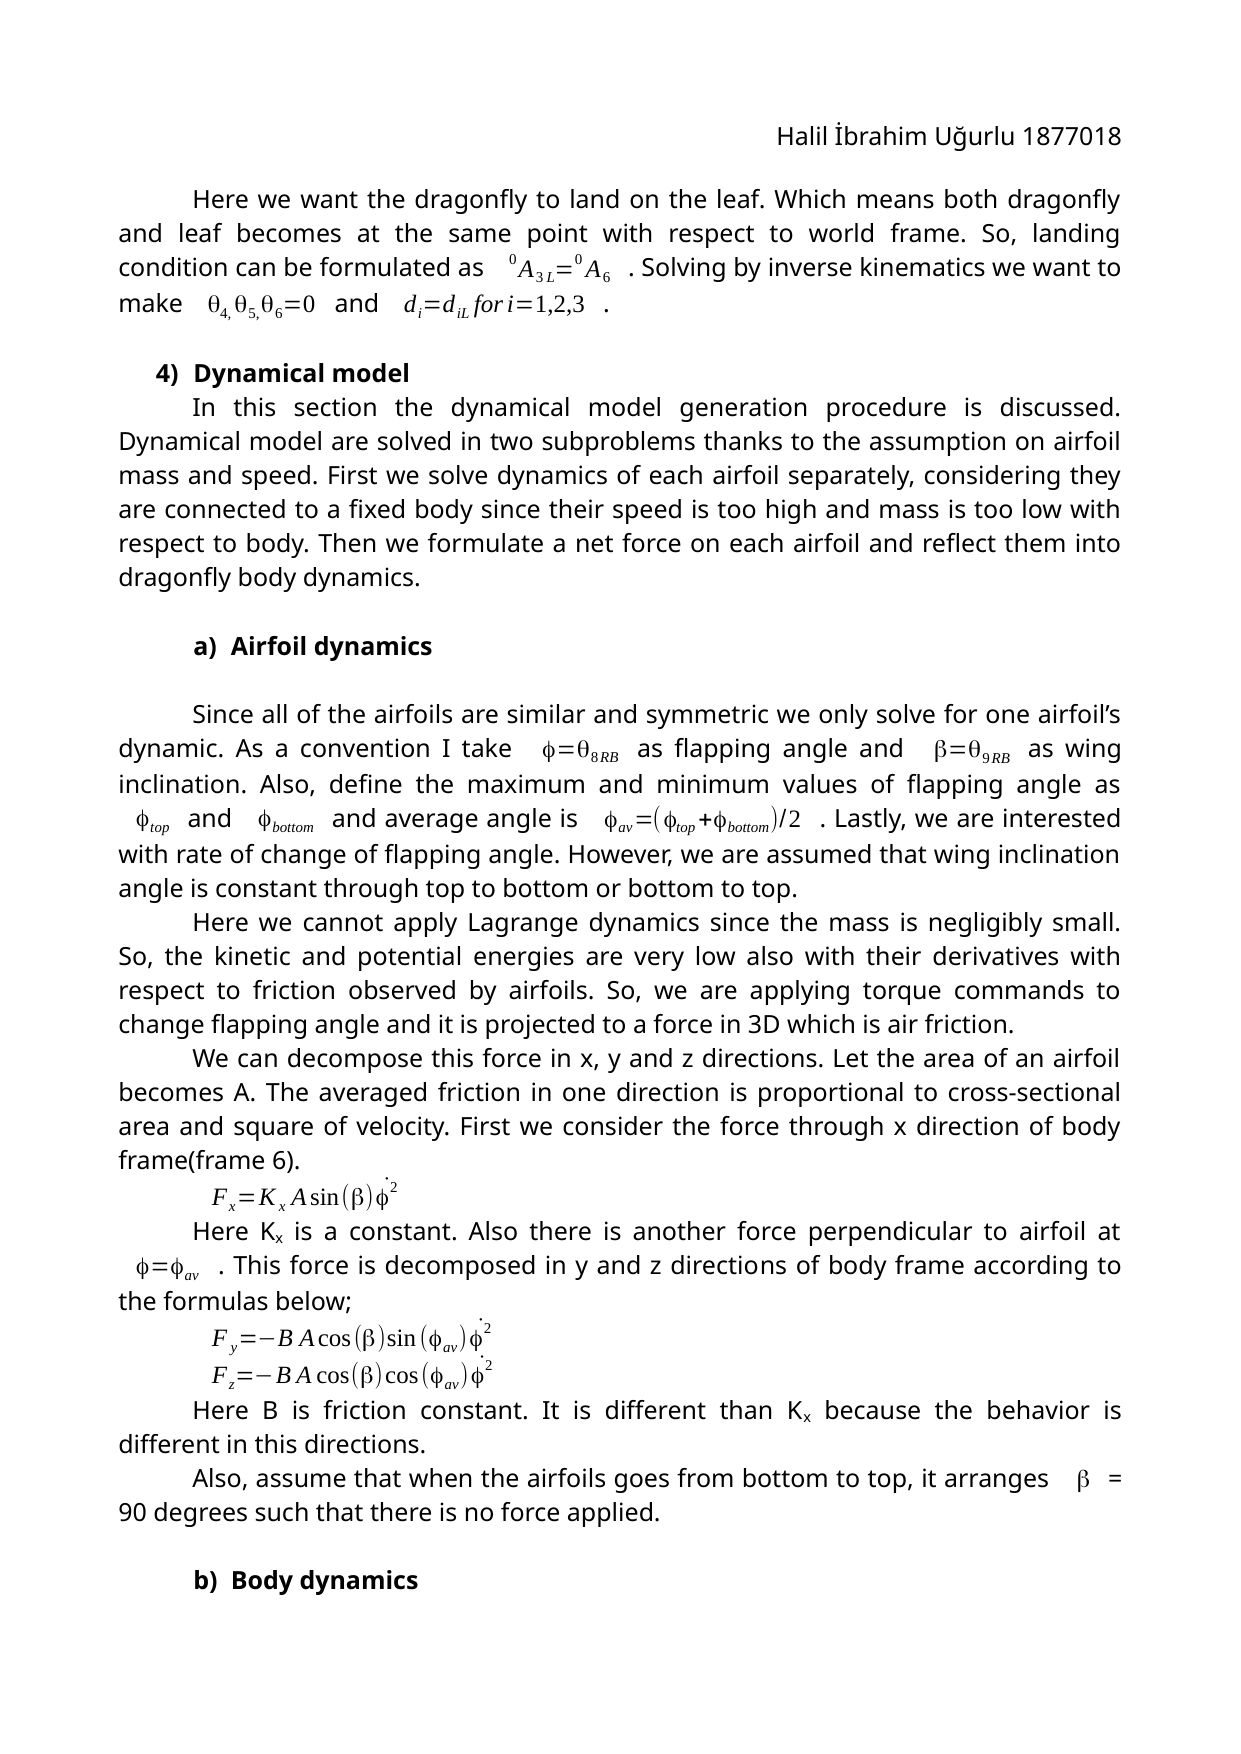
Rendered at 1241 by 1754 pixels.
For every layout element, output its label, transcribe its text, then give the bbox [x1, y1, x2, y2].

text Here we want the dragonfly to land on the leaf. Which means both dragonfly and leaf becomes at the same point with respect to world frame. So, landing condition can be formulated as . Solving by inverse kinematics we want to make and . [118, 182, 1122, 322]
text Here we cannot apply Lagrange dynamics since the mass is negligibly small. So, the kinetic and potential energies are very low also with their derivatives with respect to friction observed by airfoils. So, we are applying torque commands to change flapping angle and it is projected to a force in 3D which is air friction. [118, 904, 1122, 1041]
list Body dynamics [193, 1563, 1122, 1597]
text We can decompose this force in x, y and z directions. Let the area of an airfoil becomes A. The averaged friction in one direction is proportional to cross-sectional area and square of velocity. First we consider the force through x direction of body frame(frame 6). [118, 1041, 1122, 1177]
text In this section the dynamical model generation procedure is discussed. Dynamical model are solved in two subproblems thanks to the assumption on airfoil mass and speed. First we solve dynamics of each airfoil separately, considering they are connected to a fixed body since their speed is too high and mass is too low with respect to body. Then we formulate a net force on each airfoil and reflect them into dragonfly body dynamics. [118, 390, 1122, 594]
list Dynamical model [156, 356, 1122, 390]
text Also, assume that when the airfoils goes from bottom to top, it arranges = 90 degrees such that there is no force applied. [118, 1460, 1122, 1528]
text Here B is friction constant. It is different than Kx because the behavior is different in this directions. [118, 1392, 1122, 1460]
text Since all of the airfoils are similar and symmetric we only solve for one airfoil’s dynamic. As a convention I take as flapping angle and as wing inclination. Also, define the maximum and minimum values of flapping angle as and and average angle is . Lastly, we are interested with rate of change of flapping angle. However, we are assumed that wing inclination angle is constant through top to bottom or bottom to top. [118, 696, 1122, 904]
list Airfoil dynamics [193, 628, 1122, 662]
text Here Kx is a constant. Also there is another force perpendicular to airfoil at . This force is decomposed in y and z directions of body frame according to the formulas below; [118, 1214, 1122, 1318]
